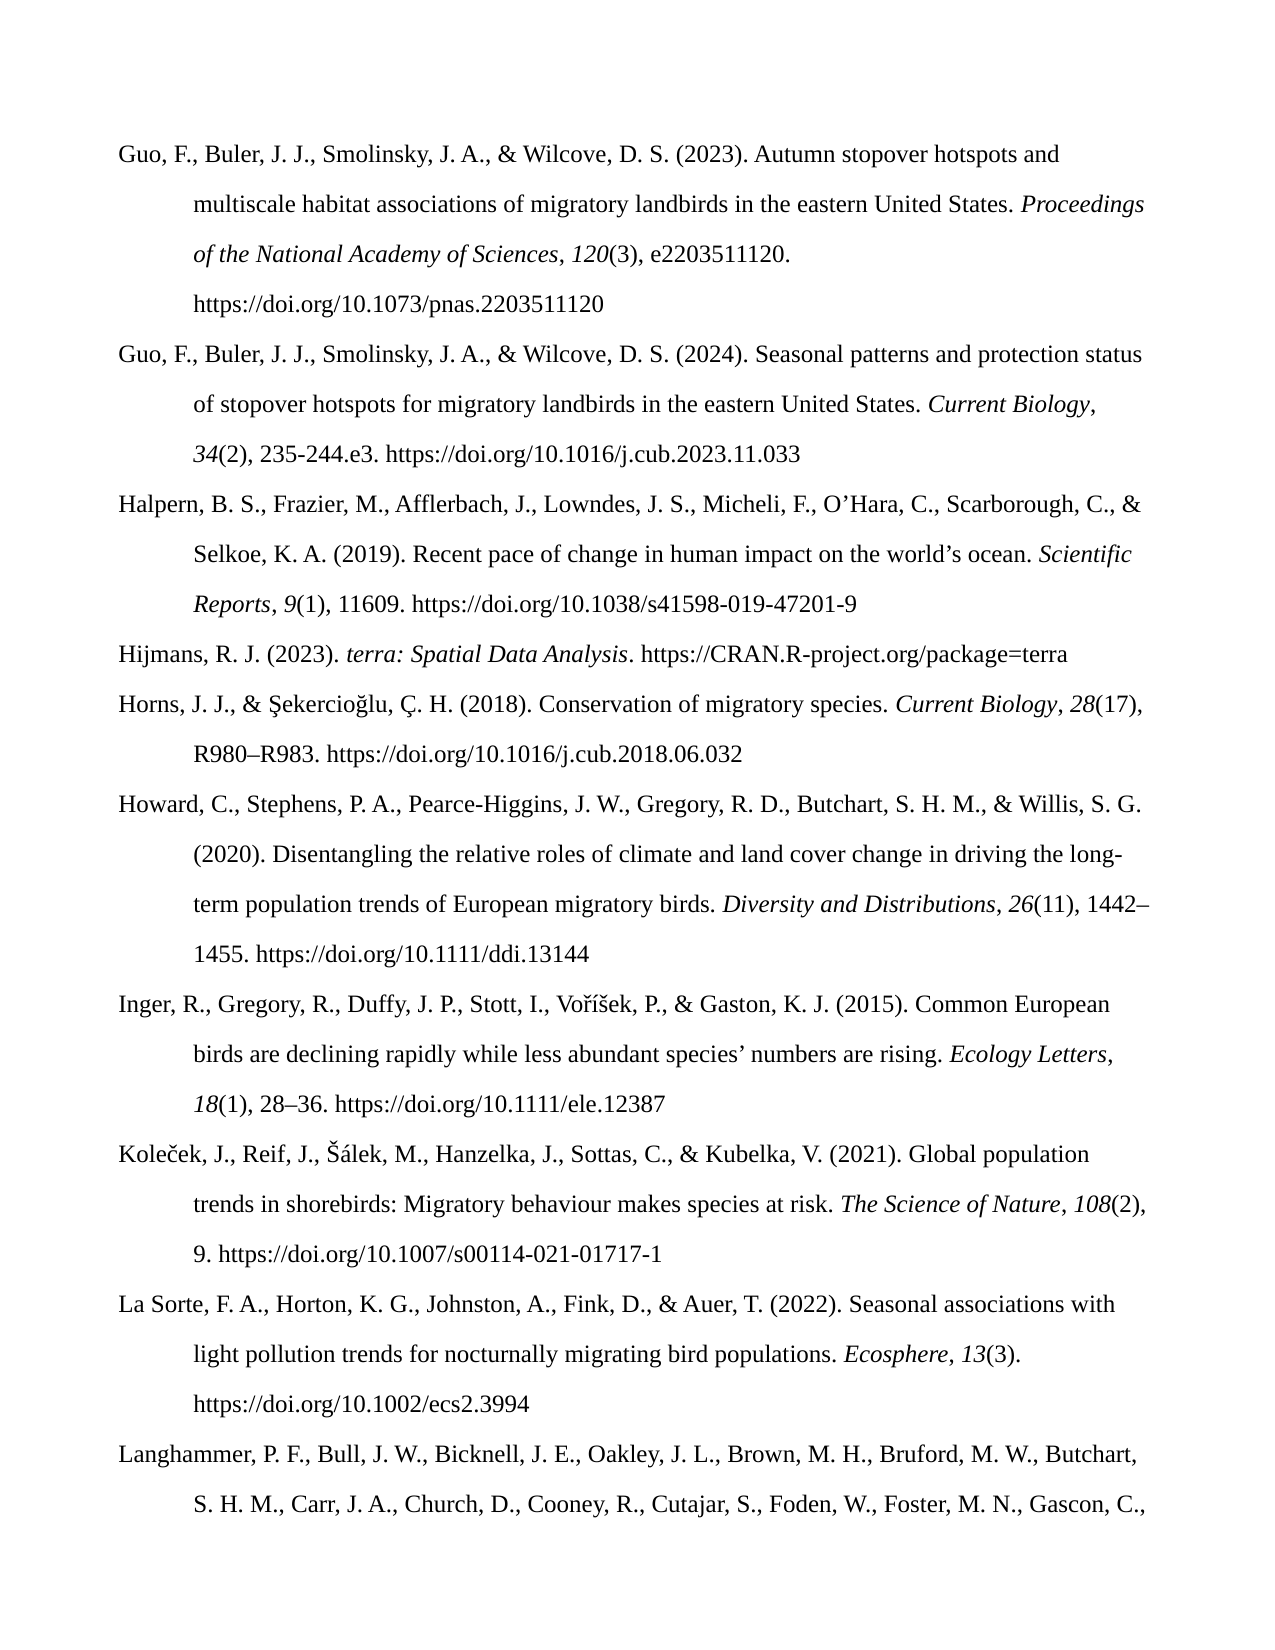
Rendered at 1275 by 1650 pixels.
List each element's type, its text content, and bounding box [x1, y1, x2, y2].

text Hijmans, R. J. (2023). terra: Spatial Data Analysis. https://CRAN.R-project.org/package=terra [118, 618, 1157, 668]
text Inger, R., Gregory, R., Duffy, J. P., Stott, I., Voříšek, P., & Gaston, K. J. (2015). Common European birds are declining rapidly while less abundant species’ numbers are rising. Ecology Letters, 18(1), 28–36. https://doi.org/10.1111/ele.12387 [118, 968, 1157, 1118]
text Howard, C., Stephens, P. A., Pearce-Higgins, J. W., Gregory, R. D., Butchart, S. H. M., & Willis, S. G. (2020). Disentangling the relative roles of climate and land cover change in driving the long-term population trends of European migratory birds. Diversity and Distributions, 26(11), 1442–1455. https://doi.org/10.1111/ddi.13144 [118, 768, 1157, 968]
text Langhammer, P. F., Bull, J. W., Bicknell, J. E., Oakley, J. L., Brown, M. H., Bruford, M. W., Butchart, S. H. M., Carr, J. A., Church, D., Cooney, R., Cutajar, S., Foden, W., Foster, M. N., Gascon, C., [118, 1418, 1157, 1518]
text La Sorte, F. A., Horton, K. G., Johnston, A., Fink, D., & Auer, T. (2022). Seasonal associations with light pollution trends for nocturnally migrating bird populations. Ecosphere, 13(3). https://doi.org/10.1002/ecs2.3994 [118, 1268, 1157, 1418]
text Horns, J. J., & Şekercioğlu, Ç. H. (2018). Conservation of migratory species. Current Biology, 28(17), R980–R983. https://doi.org/10.1016/j.cub.2018.06.032 [118, 668, 1157, 768]
text Halpern, B. S., Frazier, M., Afflerbach, J., Lowndes, J. S., Micheli, F., O’Hara, C., Scarborough, C., & Selkoe, K. A. (2019). Recent pace of change in human impact on the world’s ocean. Scientific Reports, 9(1), 11609. https://doi.org/10.1038/s41598-019-47201-9 [118, 468, 1157, 618]
text Guo, F., Buler, J. J., Smolinsky, J. A., & Wilcove, D. S. (2023). Autumn stopover hotspots and multiscale habitat associations of migratory landbirds in the eastern United States. Proceedings of the National Academy of Sciences, 120(3), e2203511120. https://doi.org/10.1073/pnas.2203511120 [118, 118, 1157, 318]
text Guo, F., Buler, J. J., Smolinsky, J. A., & Wilcove, D. S. (2024). Seasonal patterns and protection status of stopover hotspots for migratory landbirds in the eastern United States. Current Biology, 34(2), 235-244.e3. https://doi.org/10.1016/j.cub.2023.11.033 [118, 318, 1157, 468]
text Koleček, J., Reif, J., Šálek, M., Hanzelka, J., Sottas, C., & Kubelka, V. (2021). Global population trends in shorebirds: Migratory behaviour makes species at risk. The Science of Nature, 108(2), 9. https://doi.org/10.1007/s00114-021-01717-1 [118, 1118, 1157, 1268]
